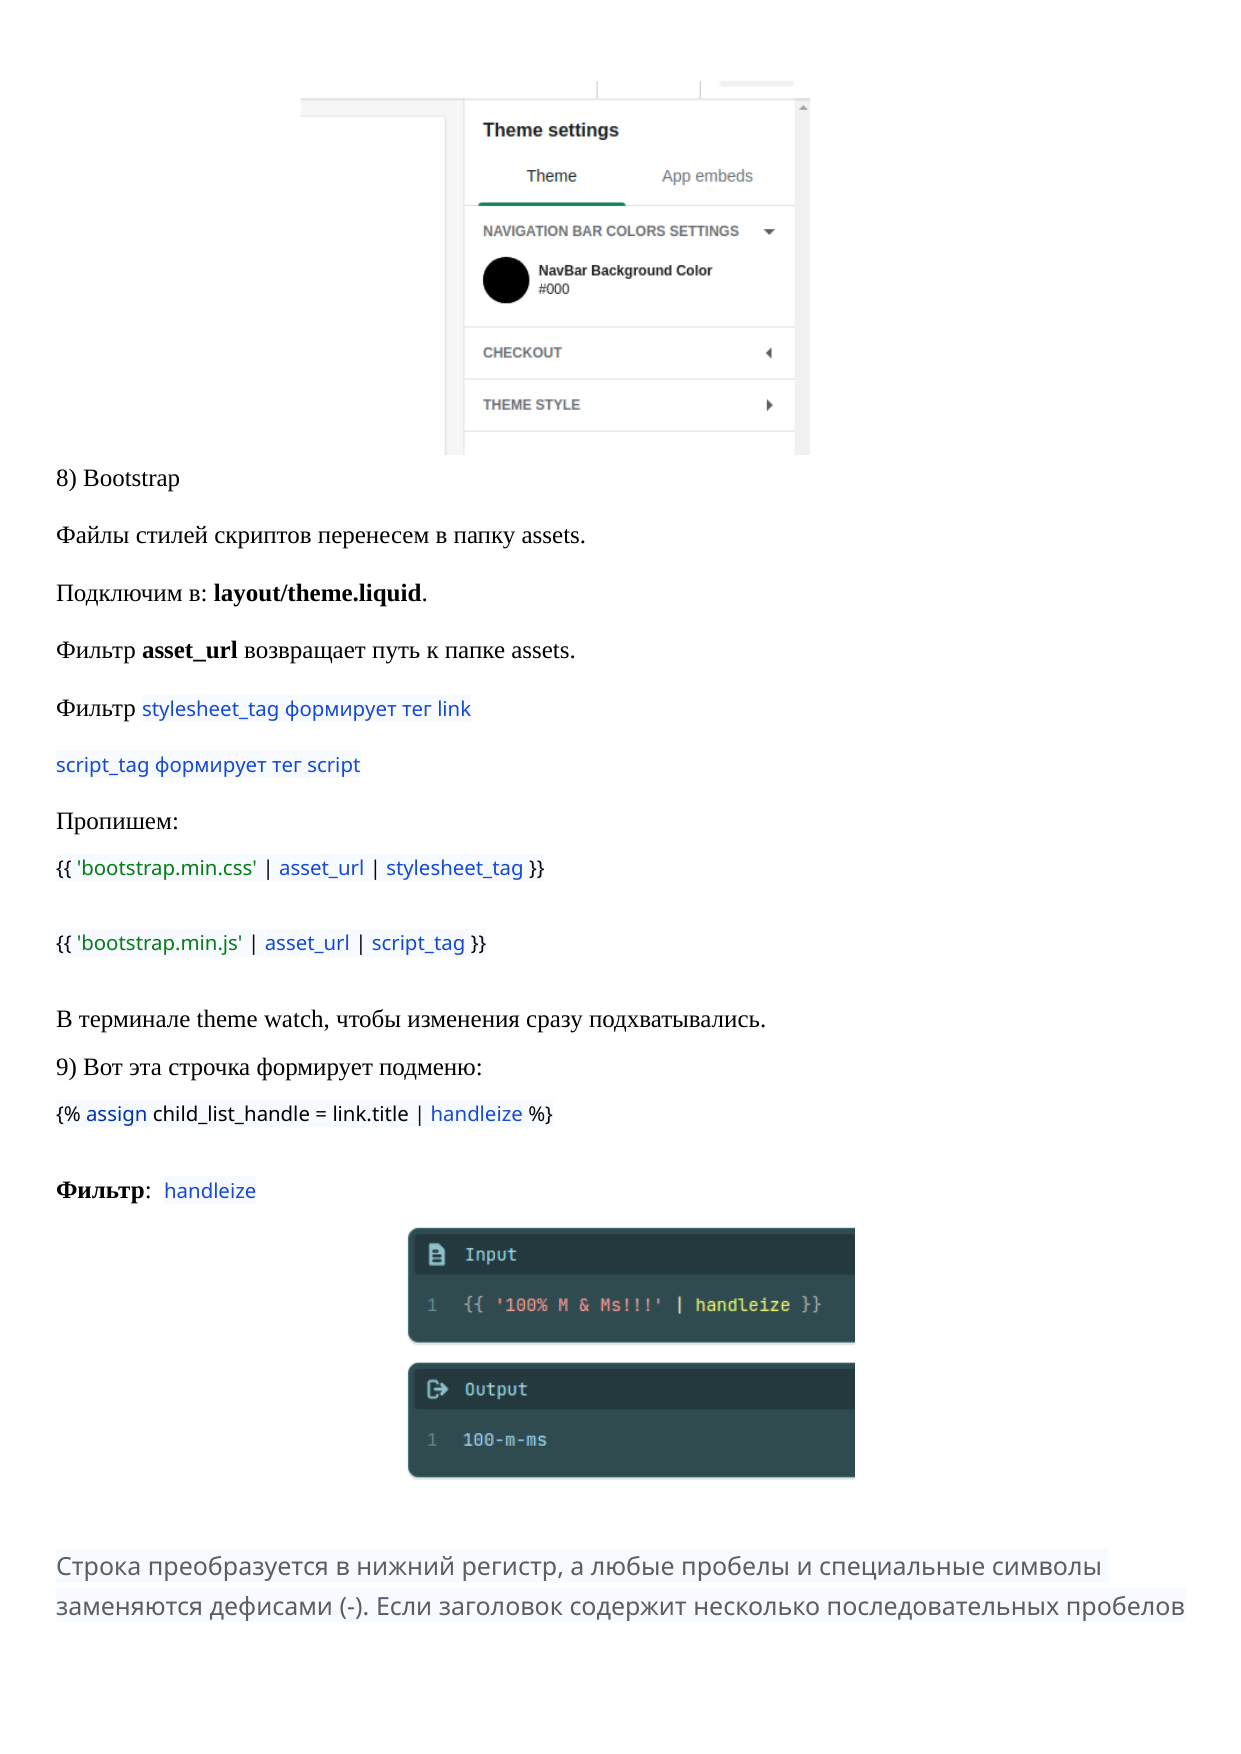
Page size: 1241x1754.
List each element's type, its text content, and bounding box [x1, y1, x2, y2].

picture [388, 1223, 855, 1485]
text Фильтр: handleize [56, 1175, 1187, 1204]
text Строка преобразуется в нижний регистр, а любые пробелы и специальные символы заменяются дефисами (-). Если заголовок содержит несколько последовательных пробелов [56, 1549, 1187, 1622]
text Файлы стилей скриптов перенесем в папку assets. [56, 521, 1187, 549]
text script_tag формирует тег script [56, 750, 1187, 778]
text 8) Bootstrap [56, 463, 1187, 492]
text {{ 'bootstrap.min.css' | asset_url | stylesheet_tag }} [56, 853, 1187, 881]
picture [300, 81, 811, 455]
text 9) Вот эта строчка формирует подменю: [56, 1052, 1187, 1081]
text {{ 'bootstrap.min.js' | asset_url | script_tag }} [56, 929, 1187, 957]
text Подключим в: layout/theme.liquid. [56, 578, 1187, 607]
text Фильтр asset_url возвращает путь к папке assets. [56, 636, 1187, 664]
text Пропишем: [56, 806, 1187, 834]
text {% assign child_list_handle = link.title | handleize %} [56, 1099, 1187, 1127]
text В терминале theme watch, чтобы изменения сразу подхватывались. [56, 1004, 1187, 1033]
text Фильтр stylesheet_tag формирует тег link [56, 693, 1187, 722]
